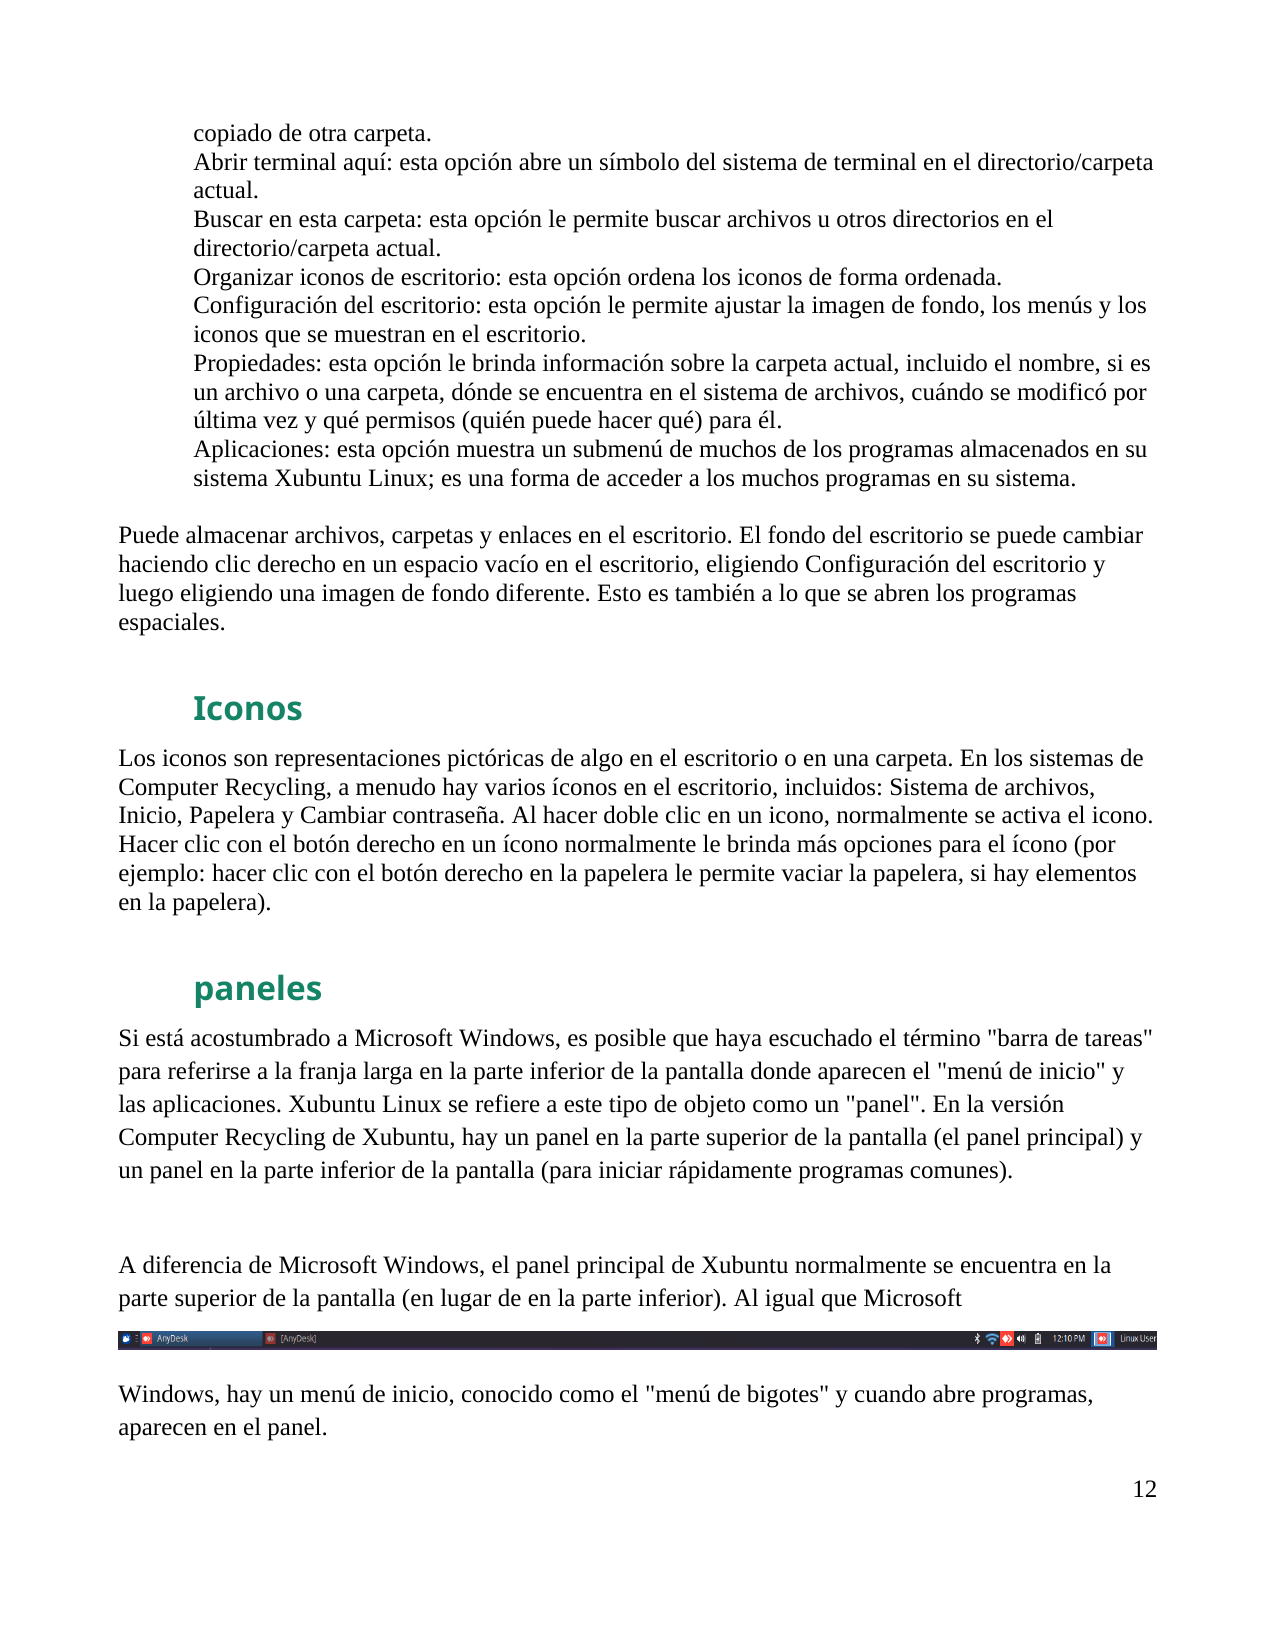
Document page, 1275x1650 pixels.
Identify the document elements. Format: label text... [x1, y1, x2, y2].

list Buscar en esta carpeta: esta opción le permite buscar archivos u otros directorios en el directorio/carpeta actual. [156, 204, 1157, 262]
text Puede almacenar archivos, carpetas y enlaces en el escritorio. El fondo del escritorio se puede cambiar haciendo clic derecho en un espacio vacío en el escritorio, eligiendo Configuración del escritorio y luego eligiendo una imagen de fondo diferente. Esto es también a lo que se abren los programas espaciales. [118, 521, 1157, 636]
list copiado de otra carpeta. [156, 118, 1157, 147]
list Abrir terminal aquí: esta opción abre un símbolo del sistema de terminal en el directorio/carpeta actual. [156, 147, 1157, 204]
subtitle Iconos [118, 685, 1157, 731]
list Configuración del escritorio: esta opción le permite ajustar la imagen de fondo, los menús y los iconos que se muestran en el escritorio. [156, 291, 1157, 348]
subtitle paneles [118, 965, 1157, 1011]
list Aplicaciones: esta opción muestra un submenú de muchos de los programas almacenados en su sistema Xubuntu Linux; es una forma de acceder a los muchos programas en su sistema. [156, 434, 1157, 492]
text A diferencia de Microsoft Windows, el panel principal de Xubuntu normalmente se encuentra en la parte superior de la pantalla (en lugar de en la parte inferior). Al igual que Microsoft [118, 1250, 1157, 1312]
list Propiedades: esta opción le brinda información sobre la carpeta actual, incluido el nombre, si es un archivo o una carpeta, dónde se encuentra en el sistema de archivos, cuándo se modificó por última vez y qué permisos (quién puede hacer qué) para él. [156, 348, 1157, 434]
text Si está acostumbrado a Microsoft Windows, es posible que haya escuchado el término "barra de tareas" para referirse a la franja larga en la parte inferior de la pantalla donde aparecen el "menú de inicio" y las aplicaciones. Xubuntu Linux se refiere a este tipo de objeto como un "panel". En la versión Computer Recycling de Xubuntu, hay un panel en la parte superior de la pantalla (el panel principal) y un panel en la parte inferior de la pantalla (para iniciar rápidamente programas comunes). [118, 1023, 1157, 1184]
picture [118, 1331, 1157, 1350]
list Organizar iconos de escritorio: esta opción ordena los iconos de forma ordenada. [156, 262, 1157, 291]
text Windows, hay un menú de inicio, conocido como el "menú de bigotes" y cuando abre programas, aparecen en el panel. [118, 1379, 1157, 1440]
text Los iconos son representaciones pictóricas de algo en el escritorio o en una carpeta. En los sistemas de Computer Recycling, a menudo hay varios íconos en el escritorio, incluidos: Sistema de archivos, Inicio, Papelera y Cambiar contraseña. Al hacer doble clic en un icono, normalmente se activa el icono. Hacer clic con el botón derecho en un ícono normalmente le brinda más opciones para el ícono (por ejemplo: hacer clic con el botón derecho en la papelera le permite vaciar la papelera, si hay elementos en la papelera). [118, 743, 1157, 916]
